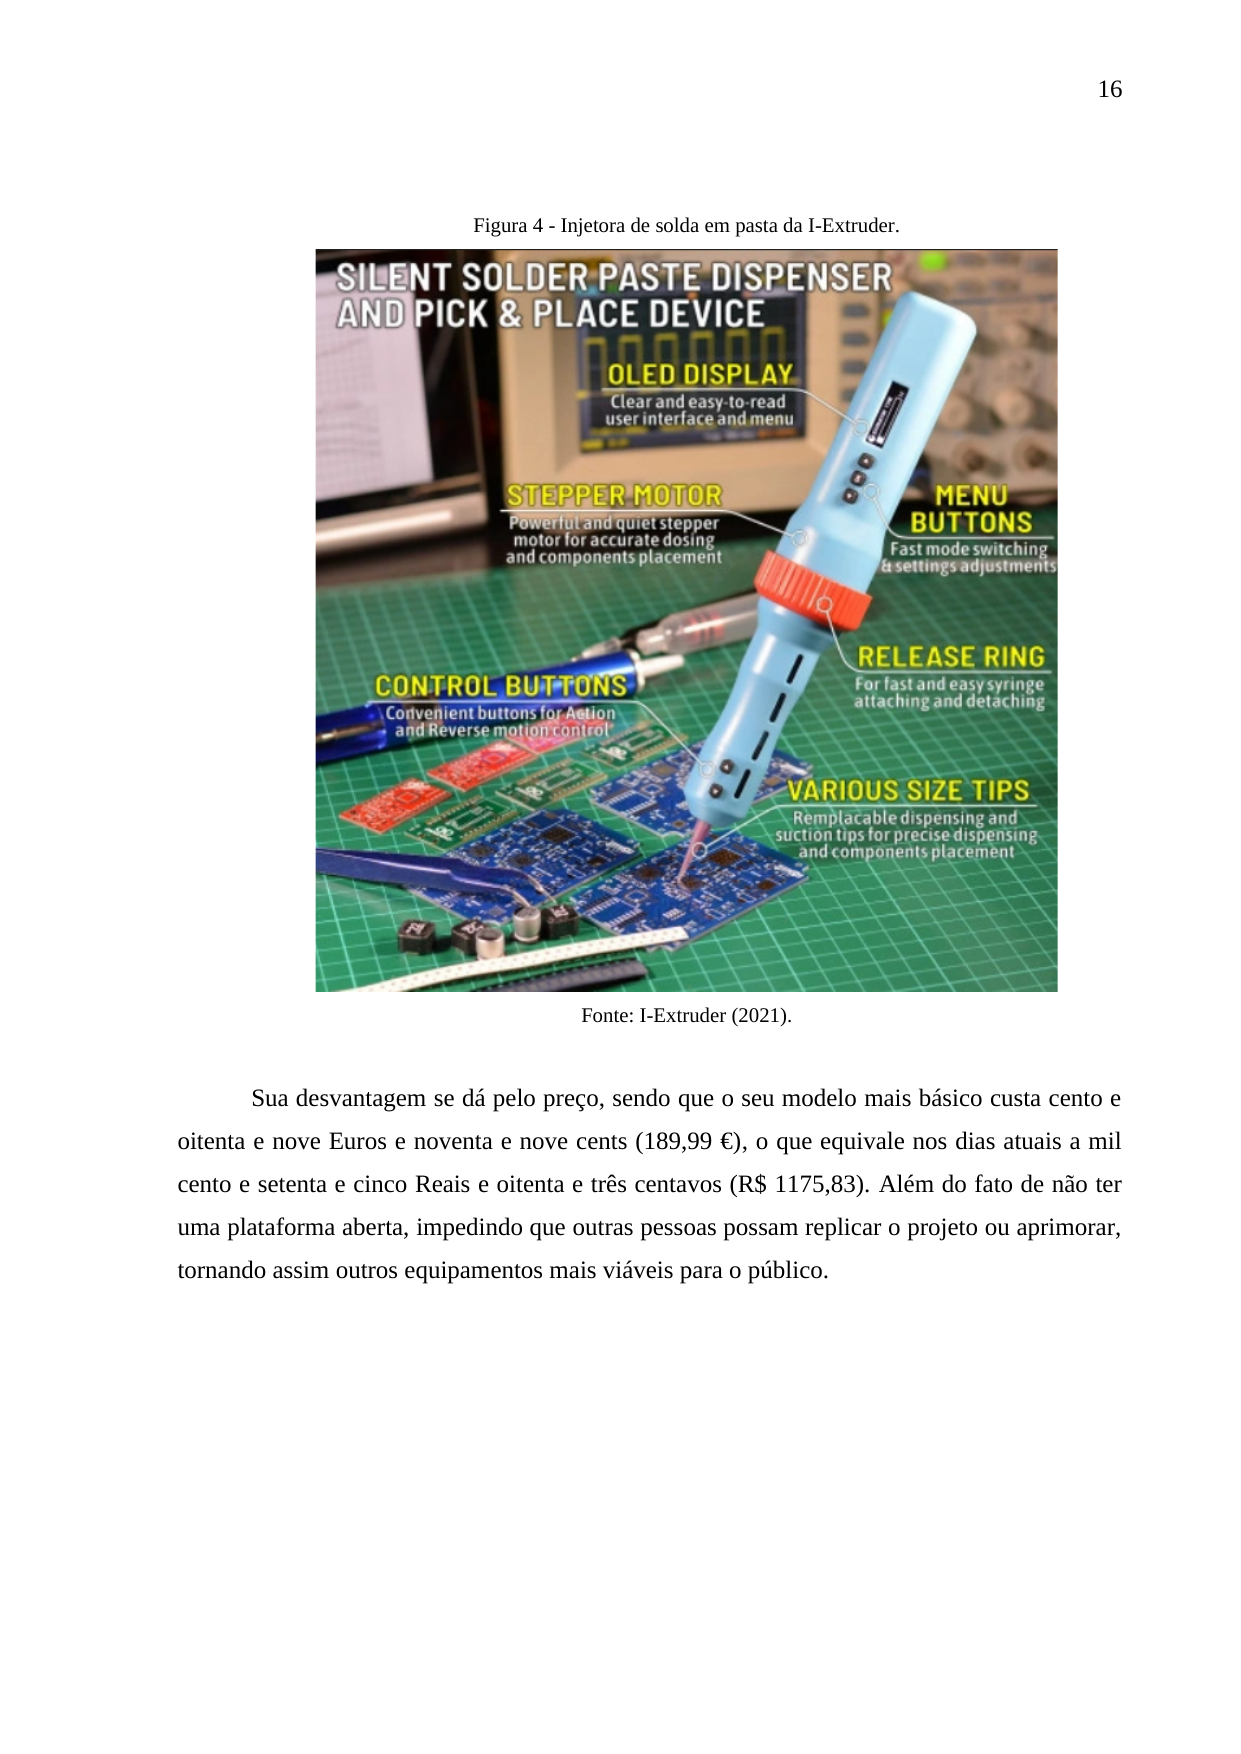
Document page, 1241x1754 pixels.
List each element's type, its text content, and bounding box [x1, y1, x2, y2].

text Sua desvantagem se dá pelo preço, sendo que o seu modelo mais básico custa cento e oitenta e nove Euros e noventa e nove cents (189,99 €), o que equivale nos dias atuais a mil cento e setenta e cinco Reais e oitenta e três centavos (R$ 1175,83). Além do fato de não ter uma plataforma aberta, impedindo que outras pessoas possam replicar o projeto ou aprimorar, tornando assim outros equipamentos mais viáveis para o público. [177, 1083, 1122, 1284]
text Fonte: I-Extruder (2021). [177, 1003, 1122, 1027]
picture [315, 249, 1058, 992]
text Figura 4 - Injetora de solda em pasta da I-Extruder. [177, 213, 1122, 237]
